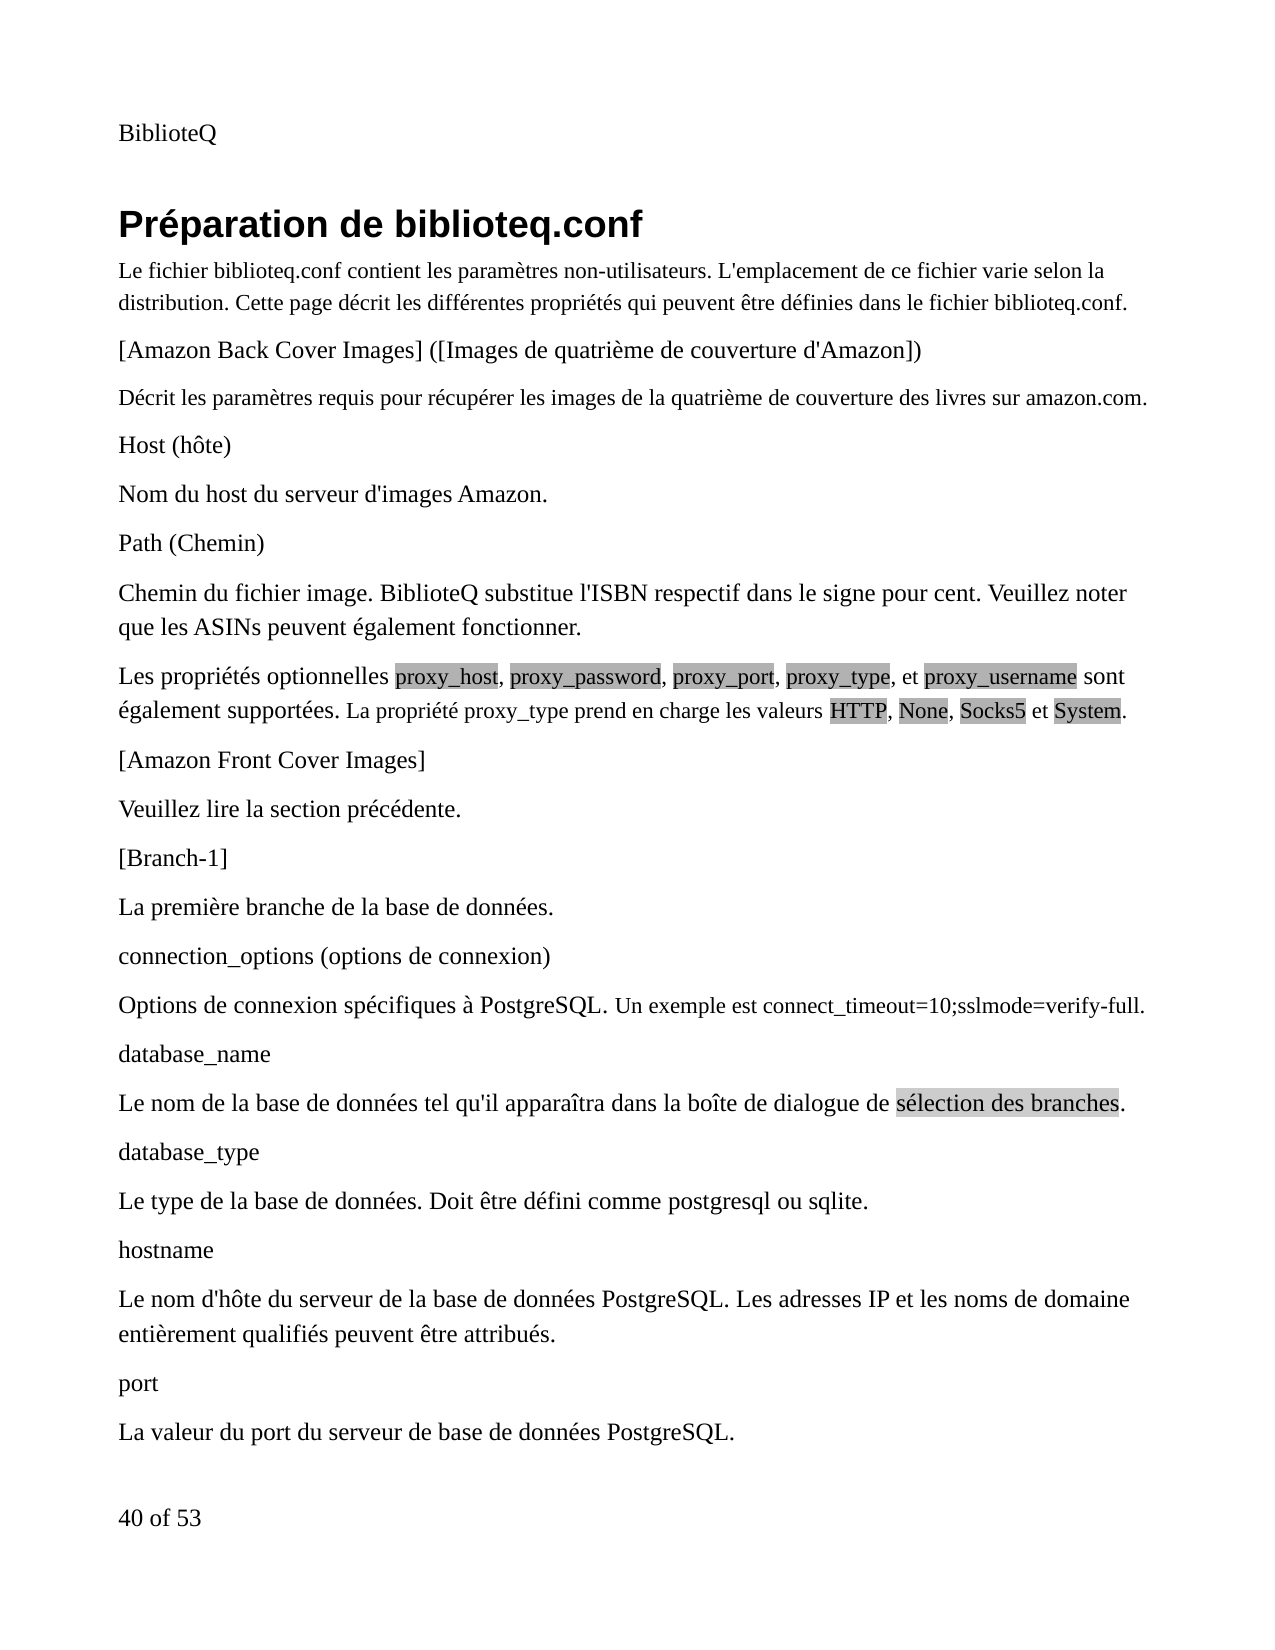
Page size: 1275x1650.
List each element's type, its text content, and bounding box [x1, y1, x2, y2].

text Le nom de la base de données tel qu'il apparaîtra dans la boîte de dialogue de sélection des branches. [118, 1088, 1157, 1117]
text database_name [118, 1039, 1157, 1068]
text Le fichier biblioteq.conf contient les paramètres non-utilisateurs. L'emplacement de ce fichier varie selon la distribution. Cette page décrit les différentes propriétés qui peuvent être définies dans le fichier biblioteq.conf. [118, 257, 1157, 315]
text Path (Chemin) [118, 528, 1157, 557]
text Décrit les paramètres requis pour récupérer les images de la quatrième de couverture des livres sur amazon.com. [118, 384, 1157, 411]
text connection_options (options de connexion) [118, 941, 1157, 970]
text Veuillez lire la section précédente. [118, 794, 1157, 822]
text port [118, 1368, 1157, 1397]
text Nom du host du serveur d'images Amazon. [118, 479, 1157, 508]
text Le type de la base de données. Doit être défini comme postgresql ou sqlite. [118, 1186, 1157, 1215]
text La première branche de la base de données. [118, 892, 1157, 921]
text [Branch-1] [118, 843, 1157, 872]
text database_type [118, 1137, 1157, 1166]
text Le nom d'hôte du serveur de la base de données PostgreSQL. Les adresses IP et les noms de domaine entièrement qualifiés peuvent être attribués. [118, 1284, 1157, 1348]
text Host (hôte) [118, 430, 1157, 459]
text [Amazon Back Cover Images] ([Images de quatrième de couverture d'Amazon]) [118, 335, 1157, 364]
text La valeur du port du serveur de base de données PostgreSQL. [118, 1417, 1157, 1446]
text Options de connexion spécifiques à PostgreSQL. Un exemple est connect_timeout=10;sslmode=verify-full. [118, 990, 1157, 1019]
text Chemin du fichier image. BiblioteQ substitue l'ISBN respectif dans le signe pour cent. Veuillez noter que les ASINs peuvent également fonctionner. [118, 578, 1157, 641]
subtitle Préparation de biblioteq.conf [118, 201, 1157, 245]
text [Amazon Front Cover Images] [118, 745, 1157, 773]
text hostname [118, 1235, 1157, 1264]
text Les propriétés optionnelles proxy_host, proxy_password, proxy_port, proxy_type, et proxy_username sont également supportées. La propriété proxy_type prend en charge les valeurs HTTP, None, Socks5 et System. [118, 661, 1157, 724]
